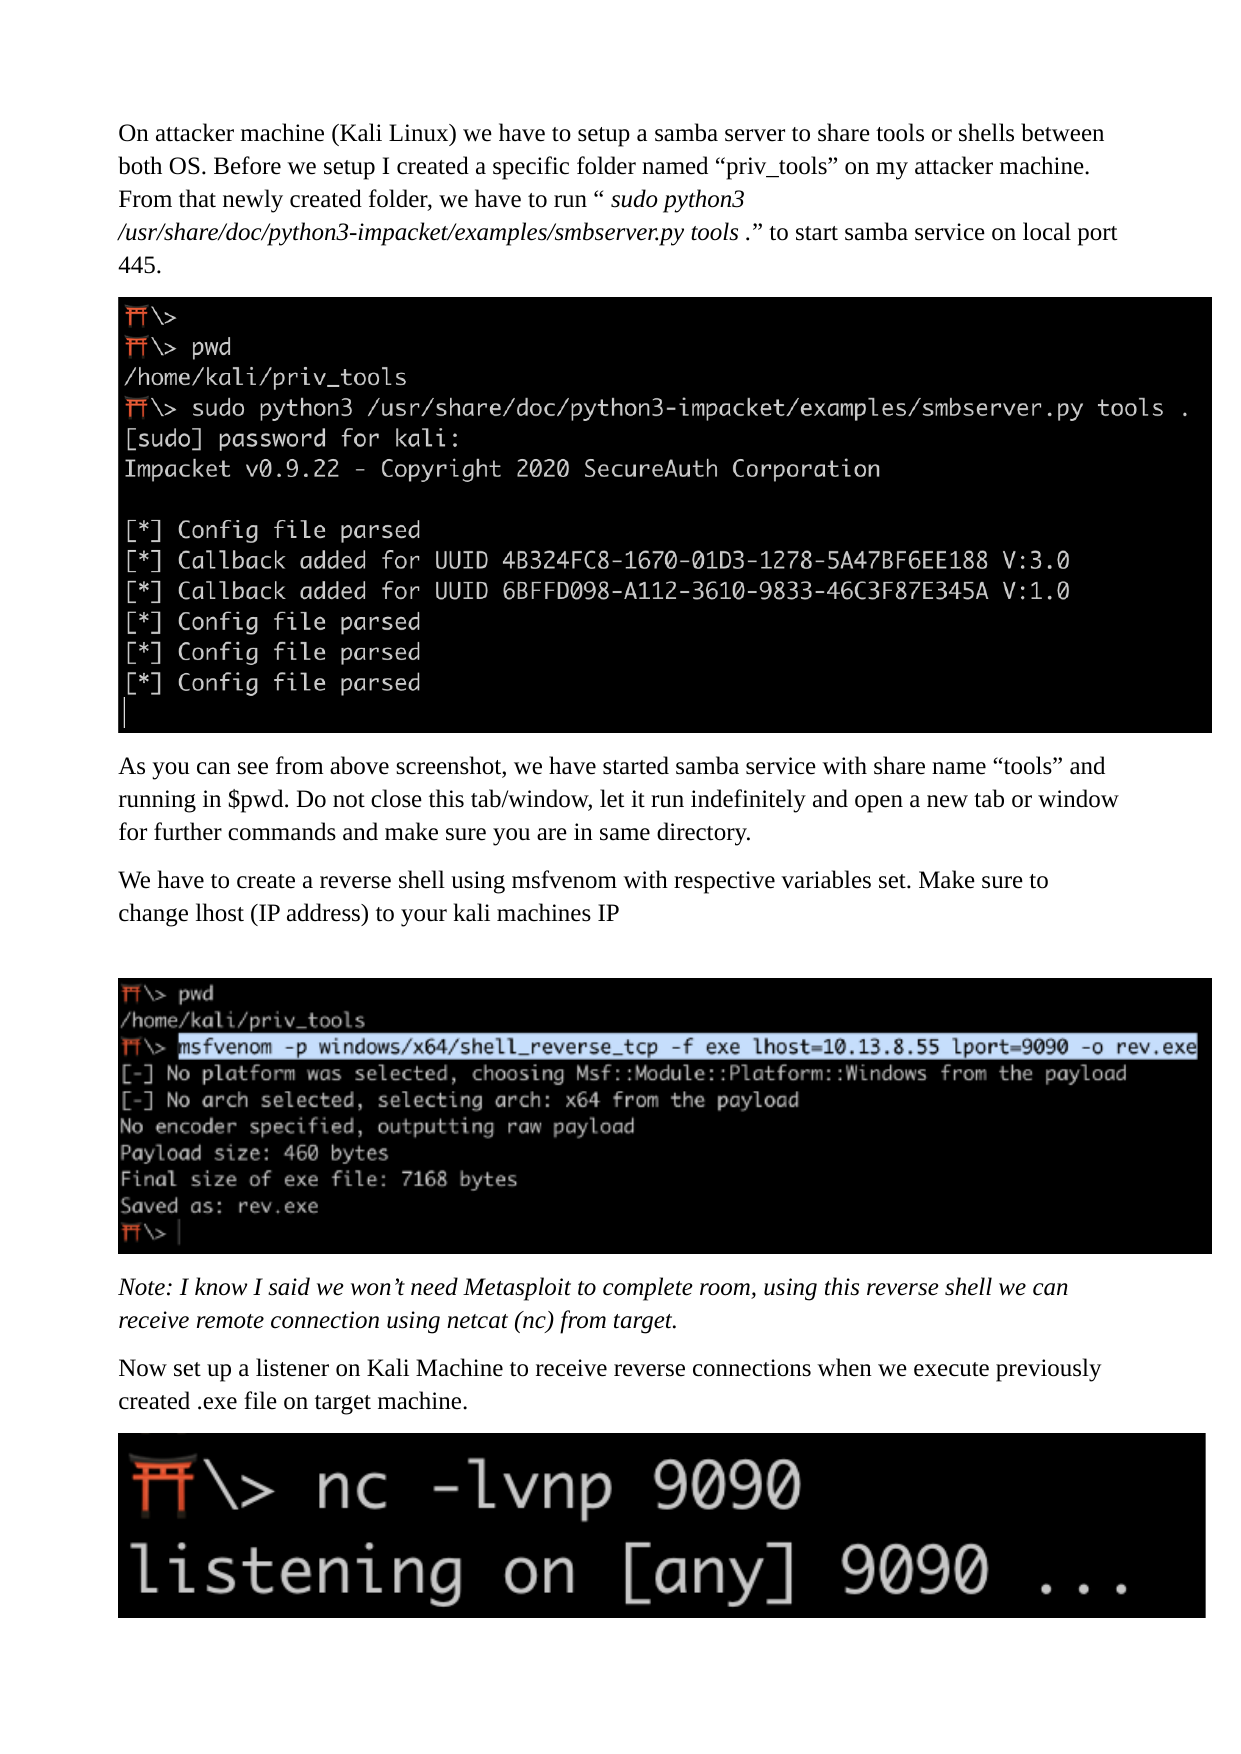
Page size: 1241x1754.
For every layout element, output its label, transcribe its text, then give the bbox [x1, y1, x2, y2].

text Note: I know I said we won’t need Metasploit to complete room, using this reverse shell we can receive remote connection using netcat (nc) from target. [118, 1272, 1122, 1334]
picture [118, 978, 1212, 1254]
text As you can see from above screenshot, we have started samba service with share name “tools” and running in $pwd. Do not close this tab/window, let it run indefinitely and open a new tab or window for further commands and make sure you are in same directory. [118, 751, 1122, 846]
text We have to create a reverse shell using msfvenom with respective variables set. Make sure to change lhost (IP address) to your kali machines IP [118, 865, 1122, 926]
text Now set up a listener on Kali Machine to receive reverse connections when we execute previously created .exe file on target machine. [118, 1353, 1122, 1414]
picture [118, 1433, 1206, 1618]
picture [118, 297, 1212, 733]
text On attacker machine (Kali Linux) we have to setup a samba server to share tools or shells between both OS. Before we setup I created a specific folder named “priv_tools” on my attacker machine. From that newly created folder, we have to run “ sudo python3 /usr/share/doc/python3-impacket/examples/smbserver.py tools .” to start samba service on local port 445. [118, 118, 1122, 279]
